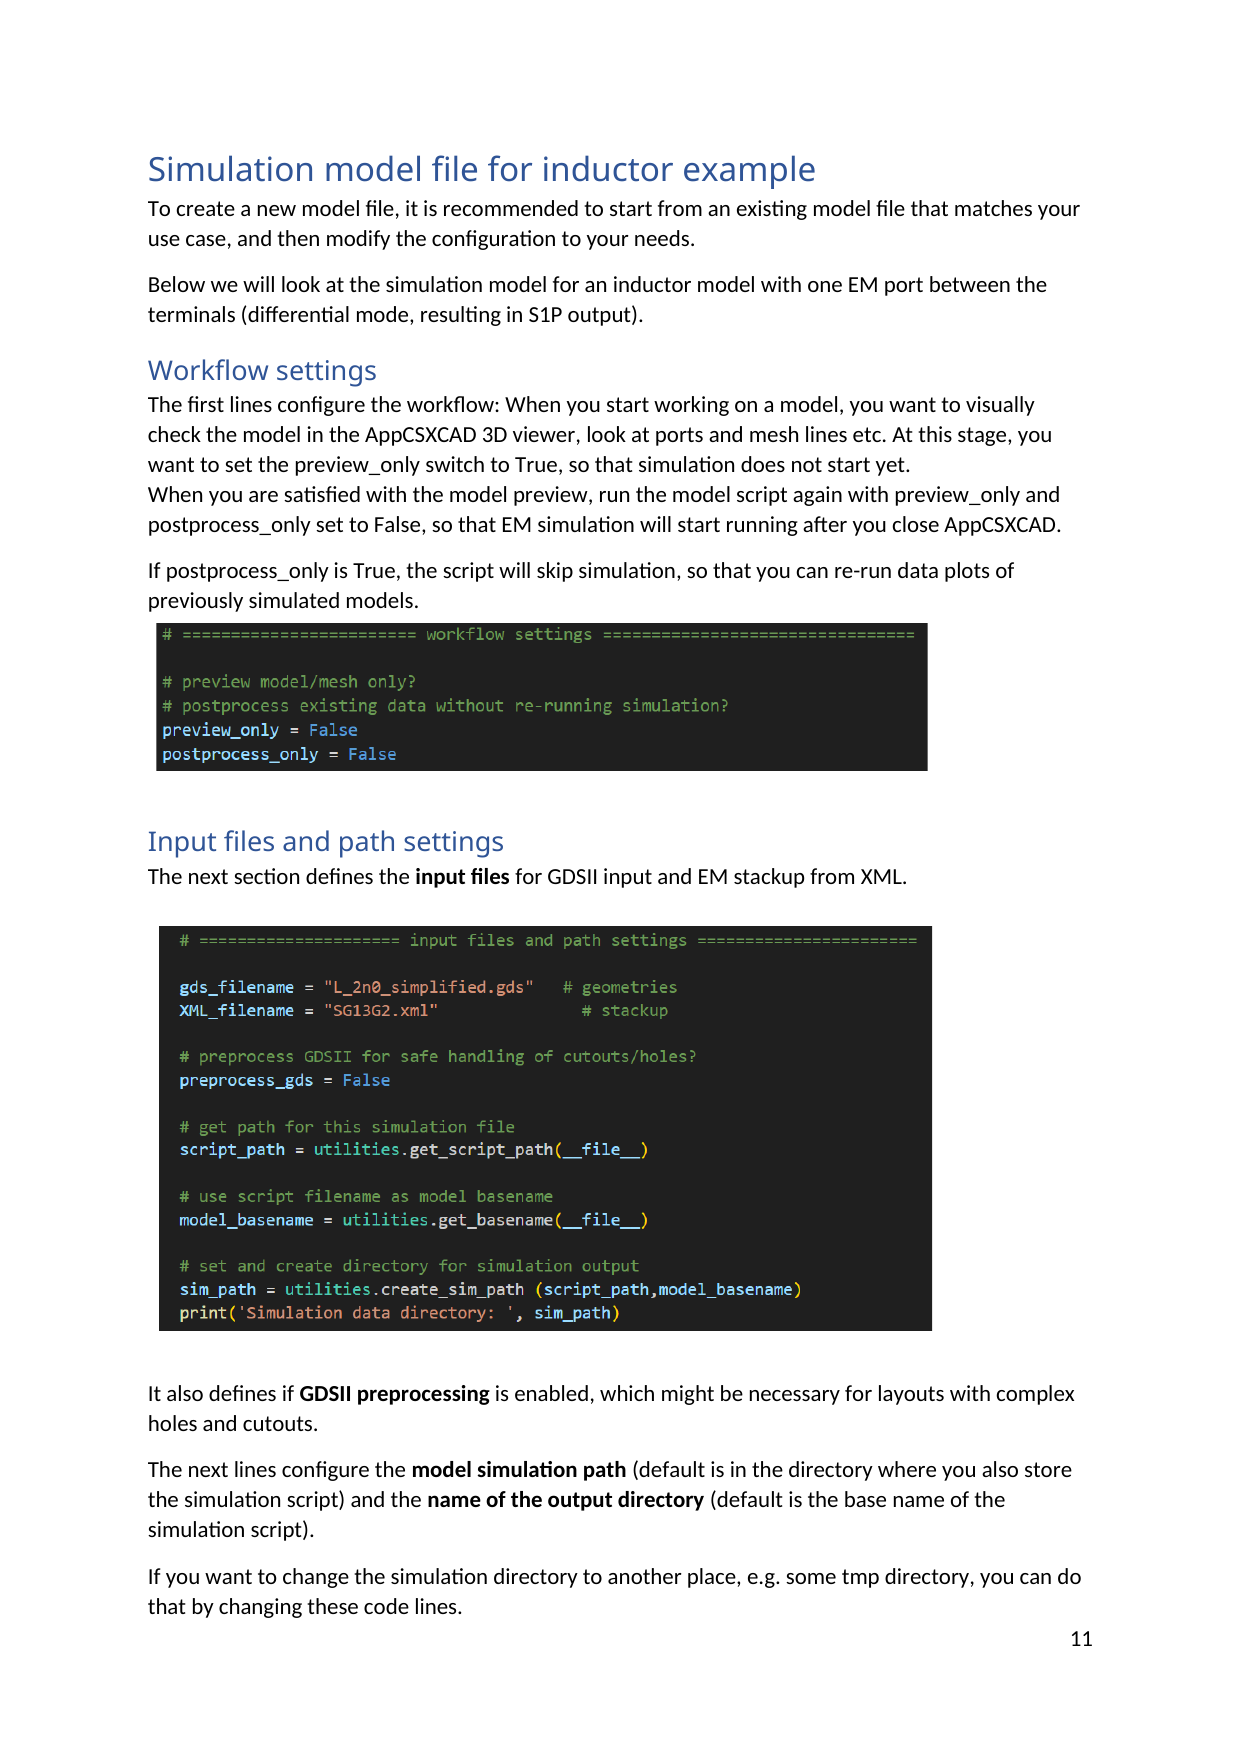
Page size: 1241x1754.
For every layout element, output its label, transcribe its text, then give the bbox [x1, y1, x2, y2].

text The next lines configure the model simulation path (default is in the directory where you also store the simulation script) and the name of the output directory (default is the base name of the simulation script). [148, 1456, 1093, 1543]
text If postprocess_only is True, the script will skip simulation, so that you can re-run data plots of previously simulated models. [148, 556, 1093, 614]
text It also defines if GDSII preprocessing is enabled, which might be necessary for layouts with complex holes and cutouts. [148, 1379, 1093, 1437]
text The next section defines the input files for GDSII input and EM stackup from XML. [148, 862, 1093, 890]
text To create a new model file, it is recommended to start from an existing model file that matches your use case, and then modify the configuration to your needs. [148, 194, 1093, 252]
picture [159, 926, 933, 1331]
subtitle Input files and path settings [148, 823, 1093, 860]
text The first lines configure the workflow: When you start working on a model, you want to visually check the model in the AppCSXCAD 3D viewer, look at ports and mesh lines etc. At this stage, you want to set the preview_only switch to True, so that simulation does not start yet. When you are satisfied with the model preview, run the model script again with preview_only and postprocess_only set to False, so that EM simulation will start running after you close AppCSXCAD. [148, 390, 1093, 538]
subtitle Simulation model file for inductor example [148, 145, 1093, 191]
picture [156, 623, 928, 771]
text Below we will look at the simulation model for an inductor model with one EM port between the terminals (differential mode, resulting in S1P output). [148, 270, 1093, 328]
text If you want to change the simulation directory to another place, e.g. some tmp directory, you can do that by changing these code lines. [148, 1562, 1093, 1620]
subtitle Workflow settings [148, 351, 1093, 388]
